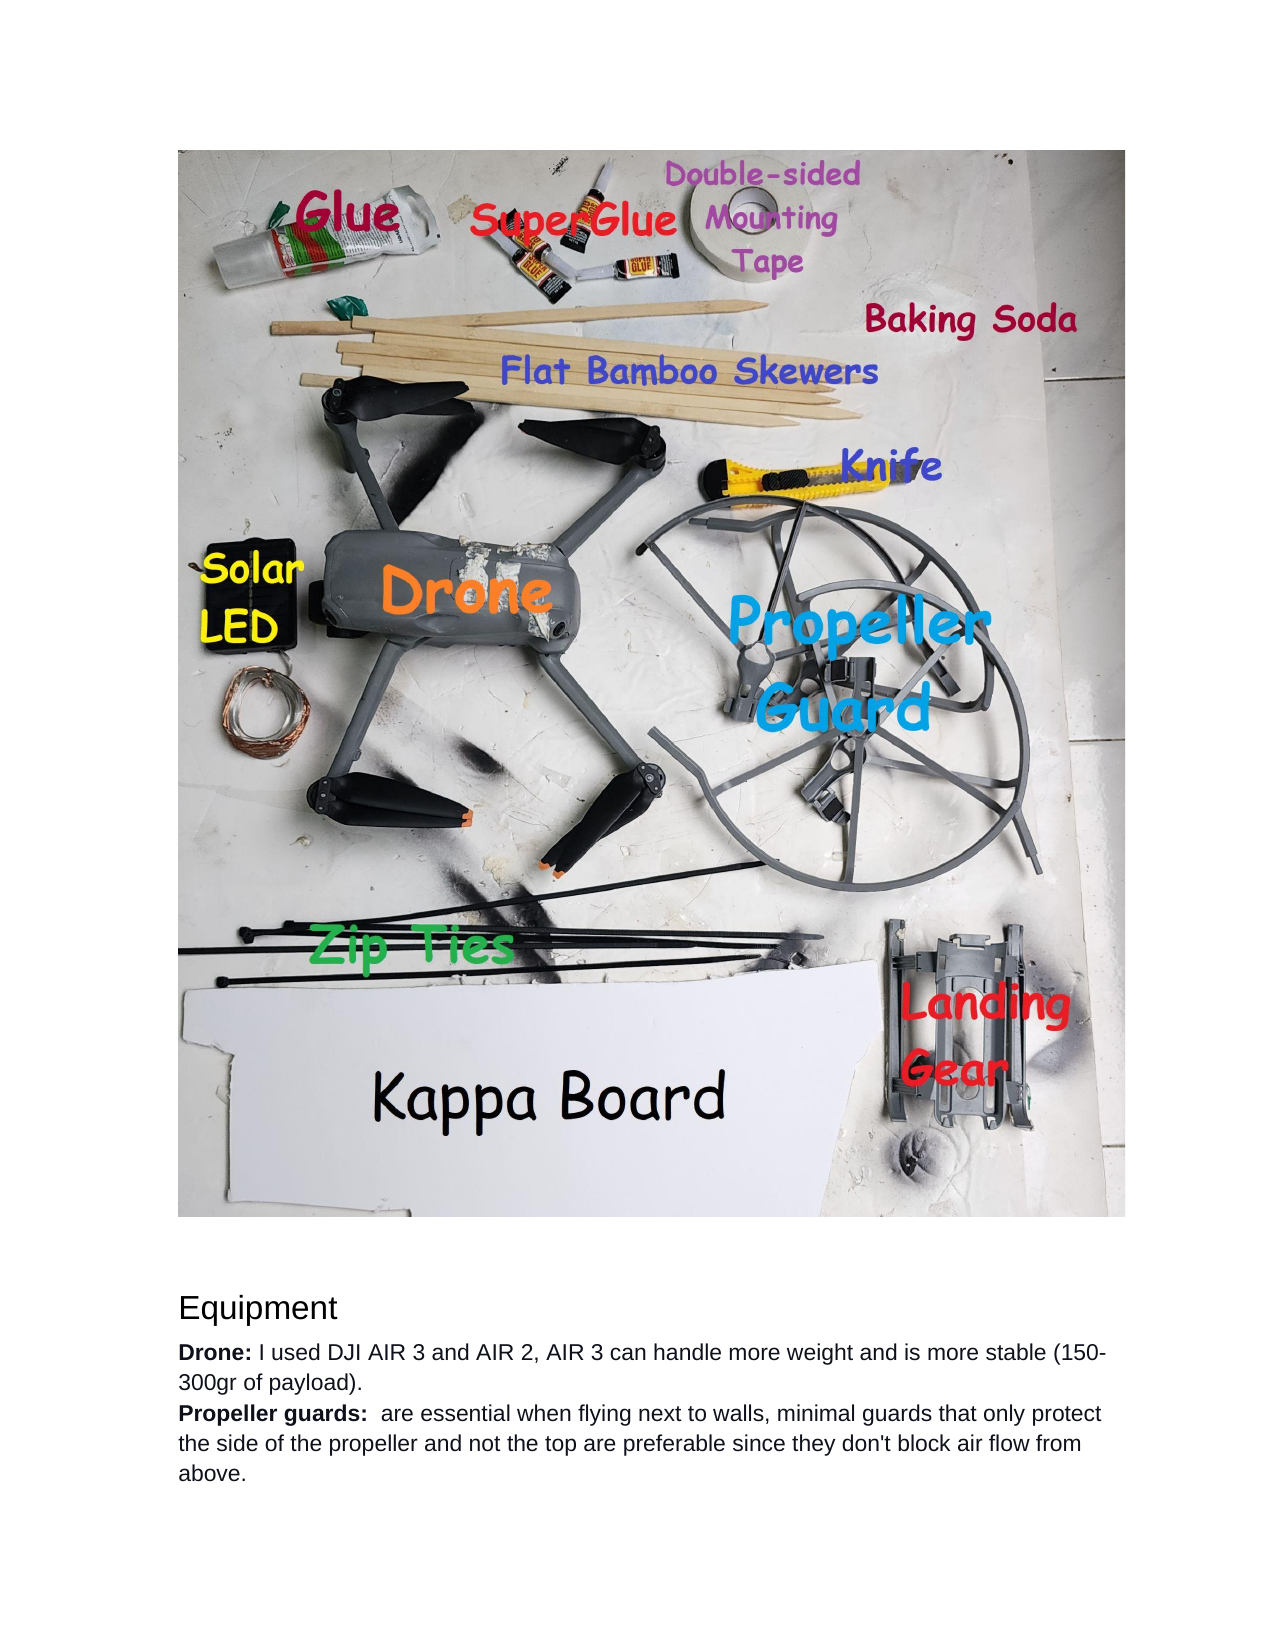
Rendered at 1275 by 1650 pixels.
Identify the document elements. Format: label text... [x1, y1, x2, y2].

text Propeller guards: are essential when flying next to walls, minimal guards that only protect the side of the propeller and not the top are preferable since they don't block air flow from above. [178, 1399, 1125, 1486]
subtitle Equipment [178, 1288, 1125, 1327]
text Drone: I used DJI AIR 3 and AIR 2, AIR 3 can handle more weight and is more stable (150-300gr of payload). [178, 1339, 1125, 1396]
picture [178, 150, 1125, 1217]
